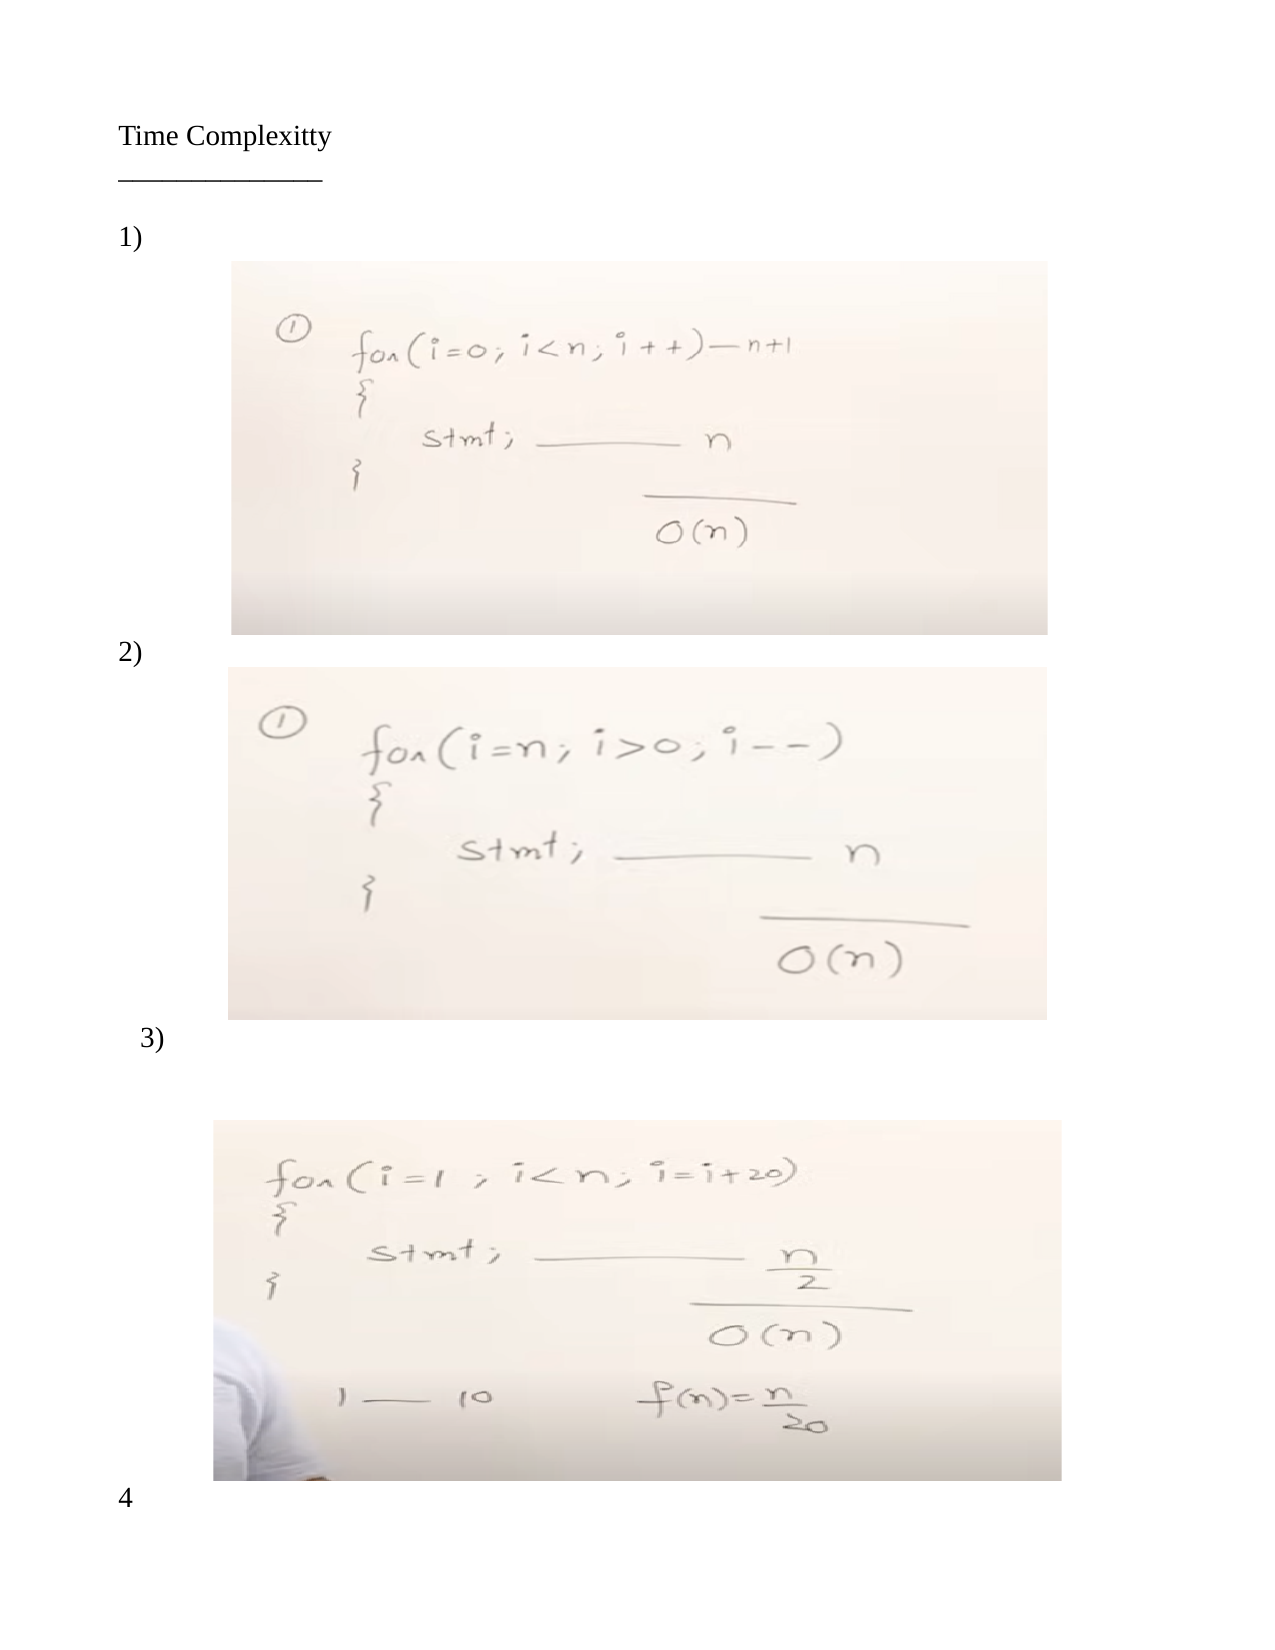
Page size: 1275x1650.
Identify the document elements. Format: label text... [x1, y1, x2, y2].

text 3) [118, 668, 1157, 1053]
text Time Complexitty [118, 118, 1157, 152]
text 2) [118, 252, 1157, 668]
text 4 [118, 1120, 1157, 1514]
picture [213, 1120, 1062, 1481]
picture [228, 667, 1047, 1020]
picture [231, 261, 1048, 635]
text ______________ [118, 152, 1157, 219]
text 1) [118, 219, 1157, 252]
